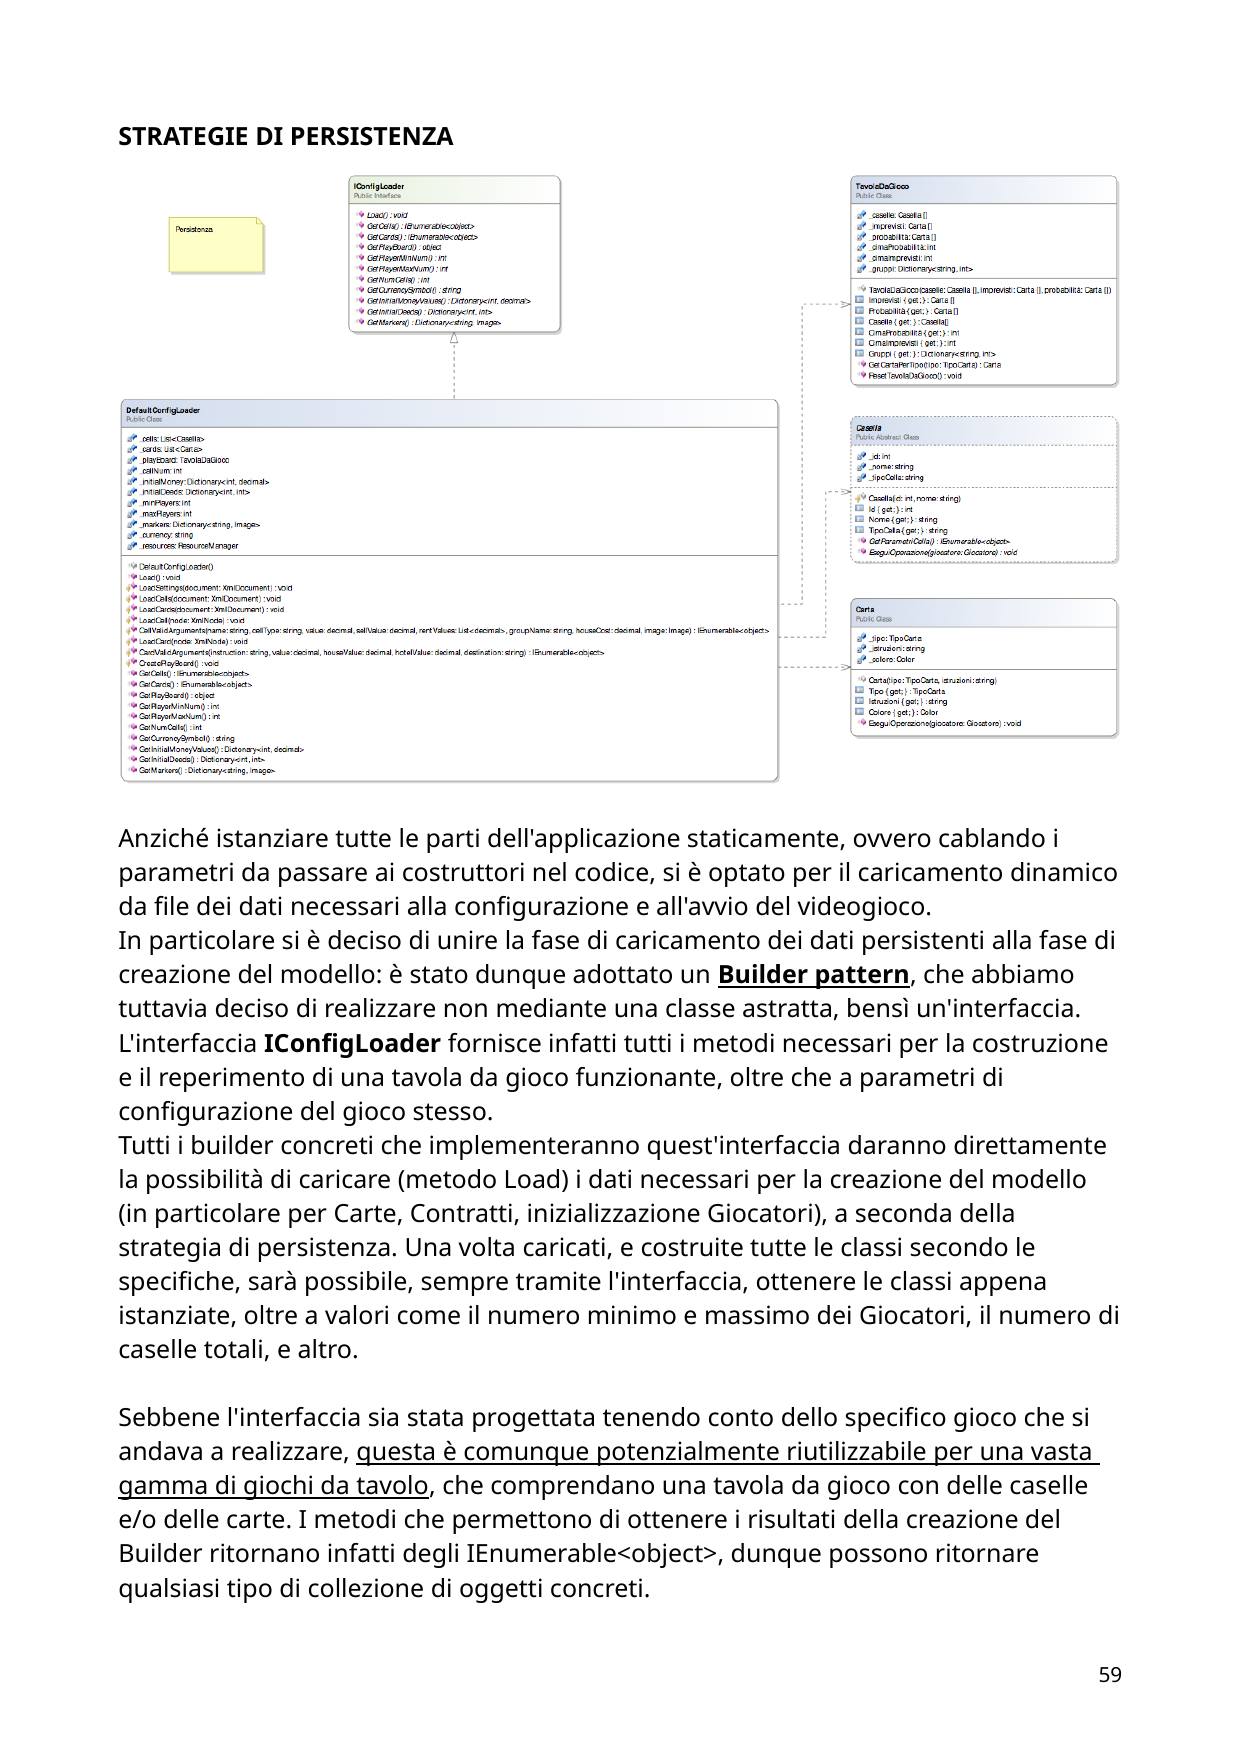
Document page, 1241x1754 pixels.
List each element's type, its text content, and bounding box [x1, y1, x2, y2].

text Tutti i builder concreti che implementeranno quest'interfaccia daranno direttamente la possibilità di caricare (metodo Load) i dati necessari per la creazione del modello (in particolare per Carte, Contratti, inizializzazione Giocatori), a seconda della strategia di persistenza. Una volta caricati, e costruite tutte le classi secondo le specifiche, sarà possibile, sempre tramite l'interfaccia, ottenere le classi appena istanziate, oltre a valori come il numero minimo e massimo dei Giocatori, il numero di caselle totali, e altro. [118, 1127, 1122, 1366]
text In particolare si è deciso di unire la fase di caricamento dei dati persistenti alla fase di creazione del modello: è stato dunque adottato un Builder pattern, che abbiamo tuttavia deciso di realizzare non mediante una classe astratta, bensì un'interfaccia. [118, 923, 1122, 1025]
text L'interfaccia IConfigLoader fornisce infatti tutti i metodi necessari per la costruzione e il reperimento di una tavola da gioco funzionante, oltre che a parametri di configurazione del gioco stesso. [118, 1025, 1122, 1127]
text STRATEGIE DI PERSISTENZA [118, 118, 1122, 152]
picture [118, 171, 1122, 787]
text Sebbene l'interfaccia sia stata progettata tenendo conto dello specifico gioco che si andava a realizzare, questa è comunque potenzialmente riutilizzabile per una vasta gamma di giochi da tavolo, che comprendano una tavola da gioco con delle caselle e/o delle carte. I metodi che permettono di ottenere i risultati della creazione del Builder ritornano infatti degli IEnumerable<object>, dunque possono ritornare qualsiasi tipo di collezione di oggetti concreti. [118, 1400, 1122, 1604]
text Anziché istanziare tutte le parti dell'applicazione staticamente, ovvero cablando i parametri da passare ai costruttori nel codice, si è optato per il caricamento dinamico da file dei dati necessari alla configurazione e all'avvio del videogioco. [118, 821, 1122, 923]
